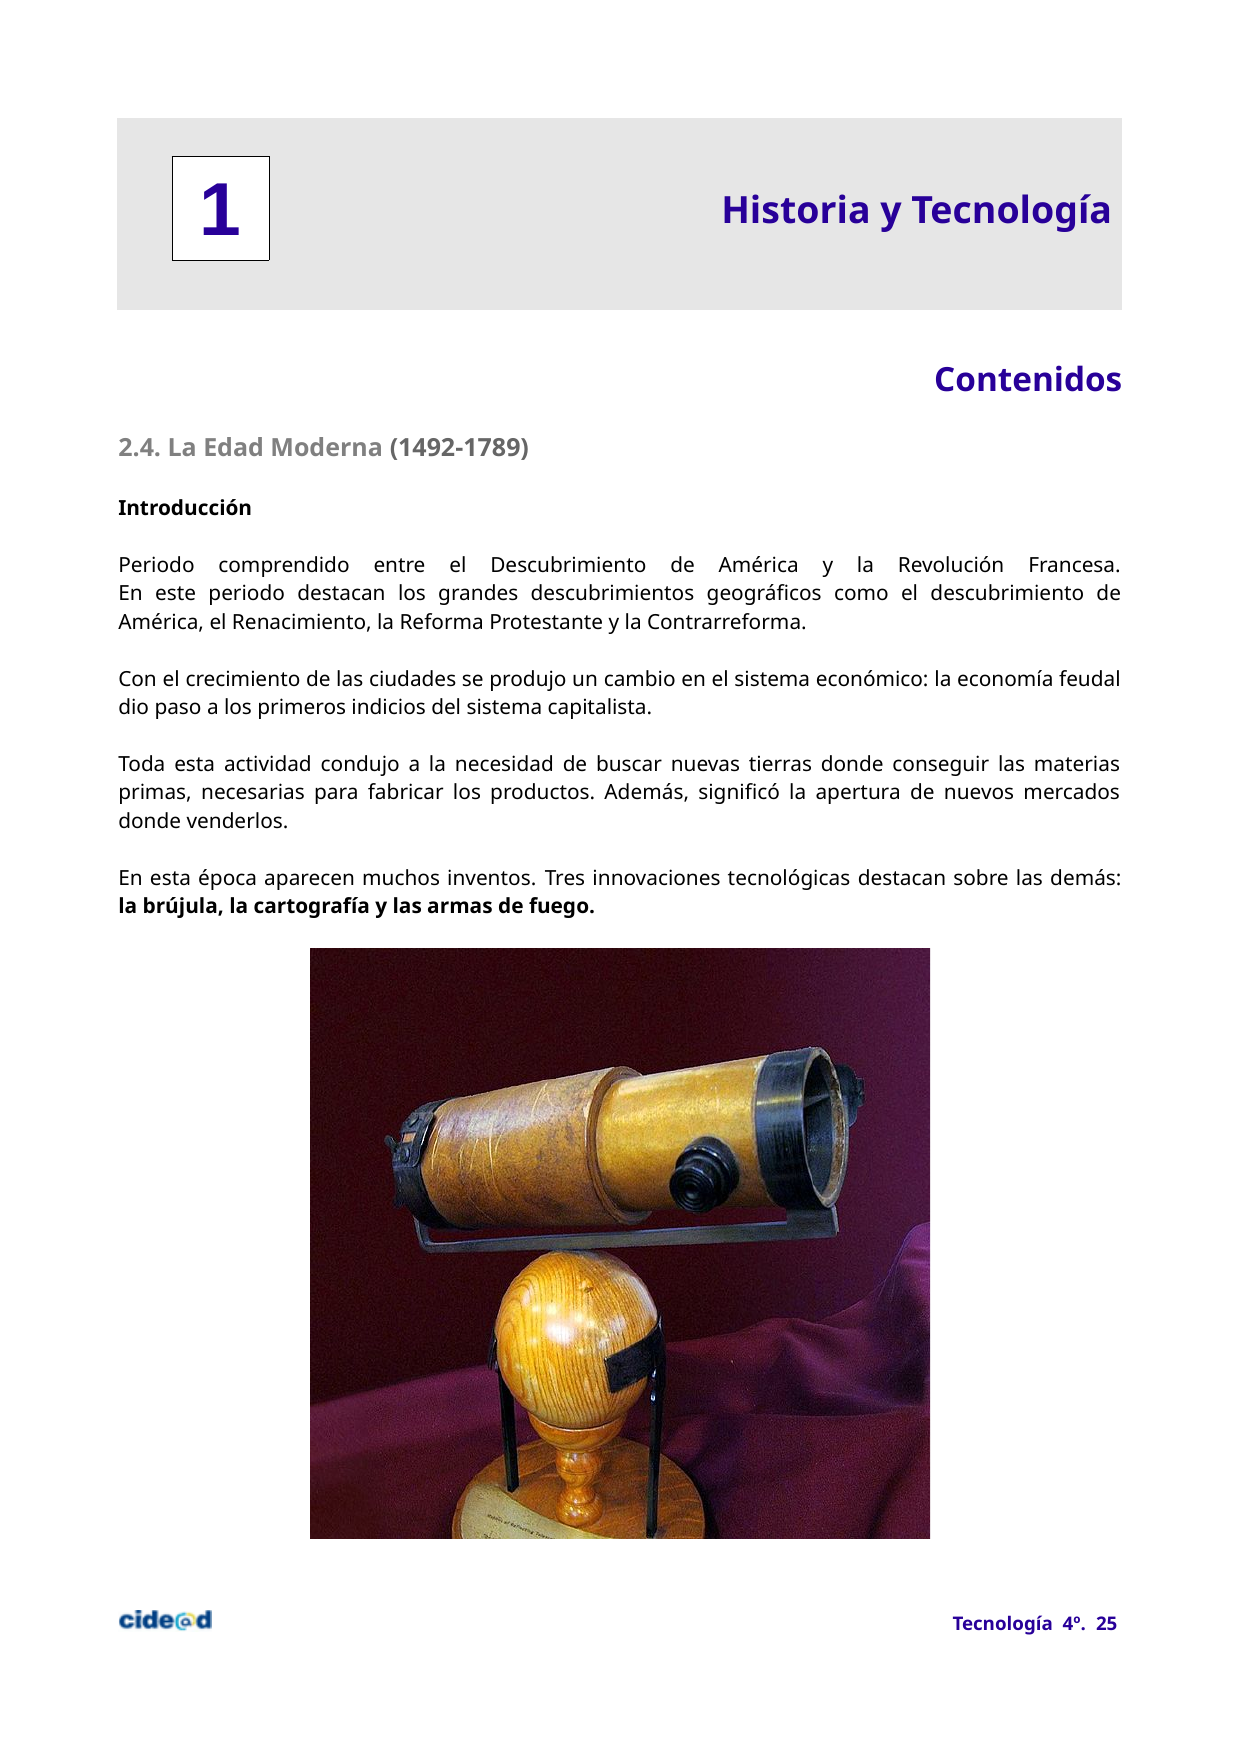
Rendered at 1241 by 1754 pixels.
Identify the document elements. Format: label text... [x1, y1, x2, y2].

text Con el crecimiento de las ciudades se produjo un cambio en el sistema económico: la economía feudal dio paso a los primeros indicios del sistema capitalista. [118, 635, 1122, 721]
text Contenidos [118, 356, 1122, 401]
picture [310, 948, 931, 1539]
text 2.4. La Edad Moderna (1492-1789) [118, 430, 1122, 464]
table_header Historia y Tecnología [117, 118, 1122, 310]
text En esta época aparecen muchos inventos. Tres innovaciones tecnológicas destacan sobre las demás: la brújula, la cartografía y las armas de fuego. [118, 863, 1122, 920]
text Introducción [118, 493, 1122, 521]
text Periodo comprendido entre el Descubrimiento de América y la Revolución Francesa. En este periodo destacan los grandes descubrimientos geográficos como el descubrimiento de América, el Renacimiento, la Reforma Protestante y la Contrarreforma. [118, 550, 1122, 635]
text Toda esta actividad condujo a la necesidad de buscar nuevas tierras donde conseguir las materias primas, necesarias para fabricar los productos. Además, significó la apertura de nuevos mercados donde venderlos. [118, 749, 1122, 834]
picture [118, 1610, 212, 1632]
